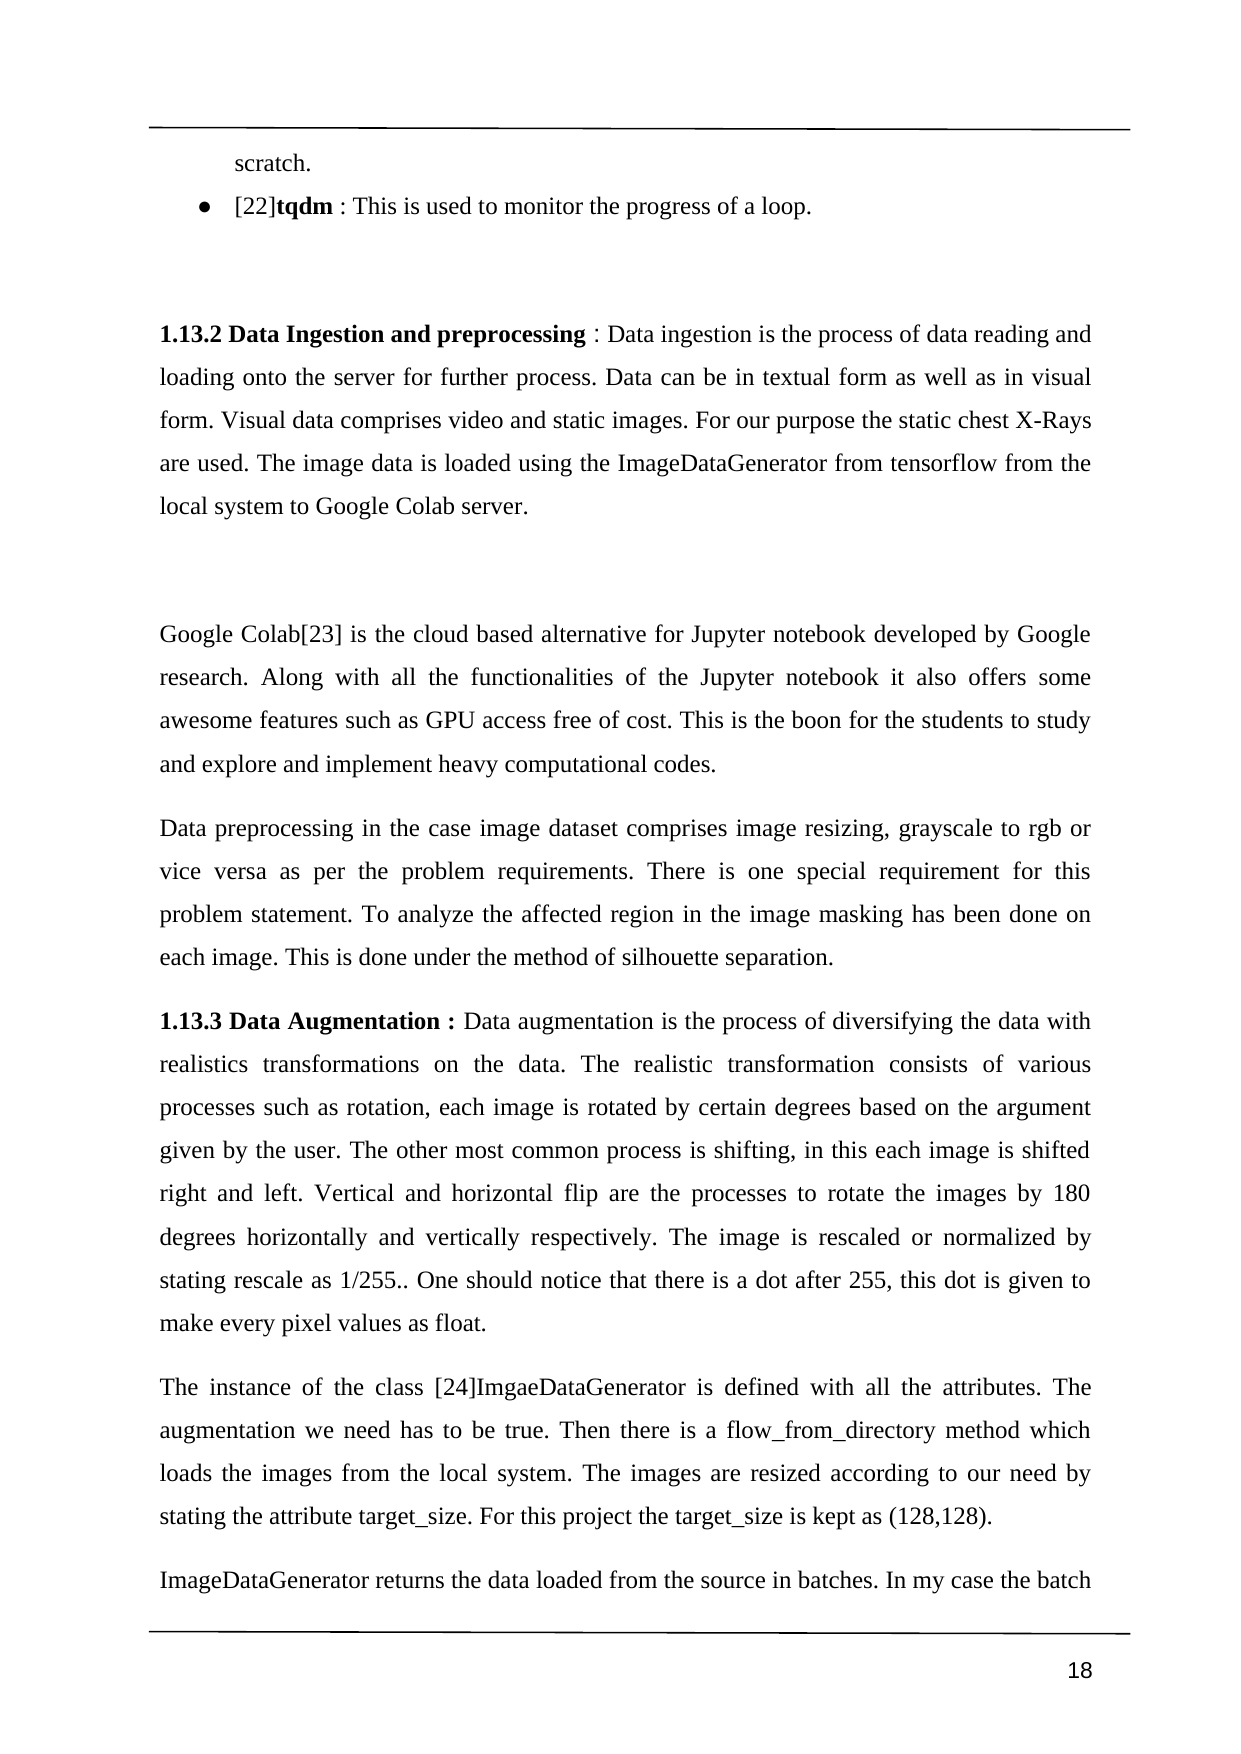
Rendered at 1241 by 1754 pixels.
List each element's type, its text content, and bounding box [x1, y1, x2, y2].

text Google Colab[23] is the cloud based alternative for Jupyter notebook developed by Google research. Along with all the functionalities of the Jupyter notebook it also offers some awesome features such as GPU access free of cost. This is the boon for the students to study and explore and implement heavy computational codes. [159, 619, 1092, 777]
text The instance of the class [24]ImgaeDataGenerator is defined with all the attributes. The augmentation we need has to be true. Then there is a flow_from_directory method which loads the images from the local system. The images are resized according to our need by stating the attribute target_size. For this project the target_size is kept as (128,128). [159, 1372, 1092, 1530]
list scratch. [197, 148, 1092, 176]
text 1.13.3 Data Augmentation : Data augmentation is the process of diversifying the data with realistics transformations on the data. The realistic transformation consists of various processes such as rotation, each image is rotated by certain degrees based on the argument given by the user. The other most common process is shifting, in this each image is shifted right and left. Vertical and horizontal flip are the processes to rotate the images by 180 degrees horizontally and vertically respectively. The image is rescaled or normalized by stating rescale as 1/255.. One should notice that there is a dot after 255, this dot is given to make every pixel values as float. [159, 1006, 1092, 1337]
text Data preprocessing in the case image dataset comprises image resizing, grayscale to rgb or vice versa as per the problem requirements. There is one special requirement for this problem statement. To analyze the affected region in the image masking has been done on each image. This is done under the method of silhouette separation. [159, 813, 1092, 971]
text 1.13.2 Data Ingestion and preprocessing : Data ingestion is the process of data reading and loading onto the server for further process. Data can be in textual form as well as in visual form. Visual data comprises video and static images. For our purpose the static chest X-Rays are used. The image data is loaded using the ImageDataGenerator from tensorflow from the local system to Google Colab server. [159, 319, 1092, 520]
list [22]tqdm : This is used to monitor the progress of a loop. [197, 191, 1092, 219]
text ImageDataGenerator returns the data loaded from the source in batches. In my case the batch [159, 1565, 1092, 1594]
